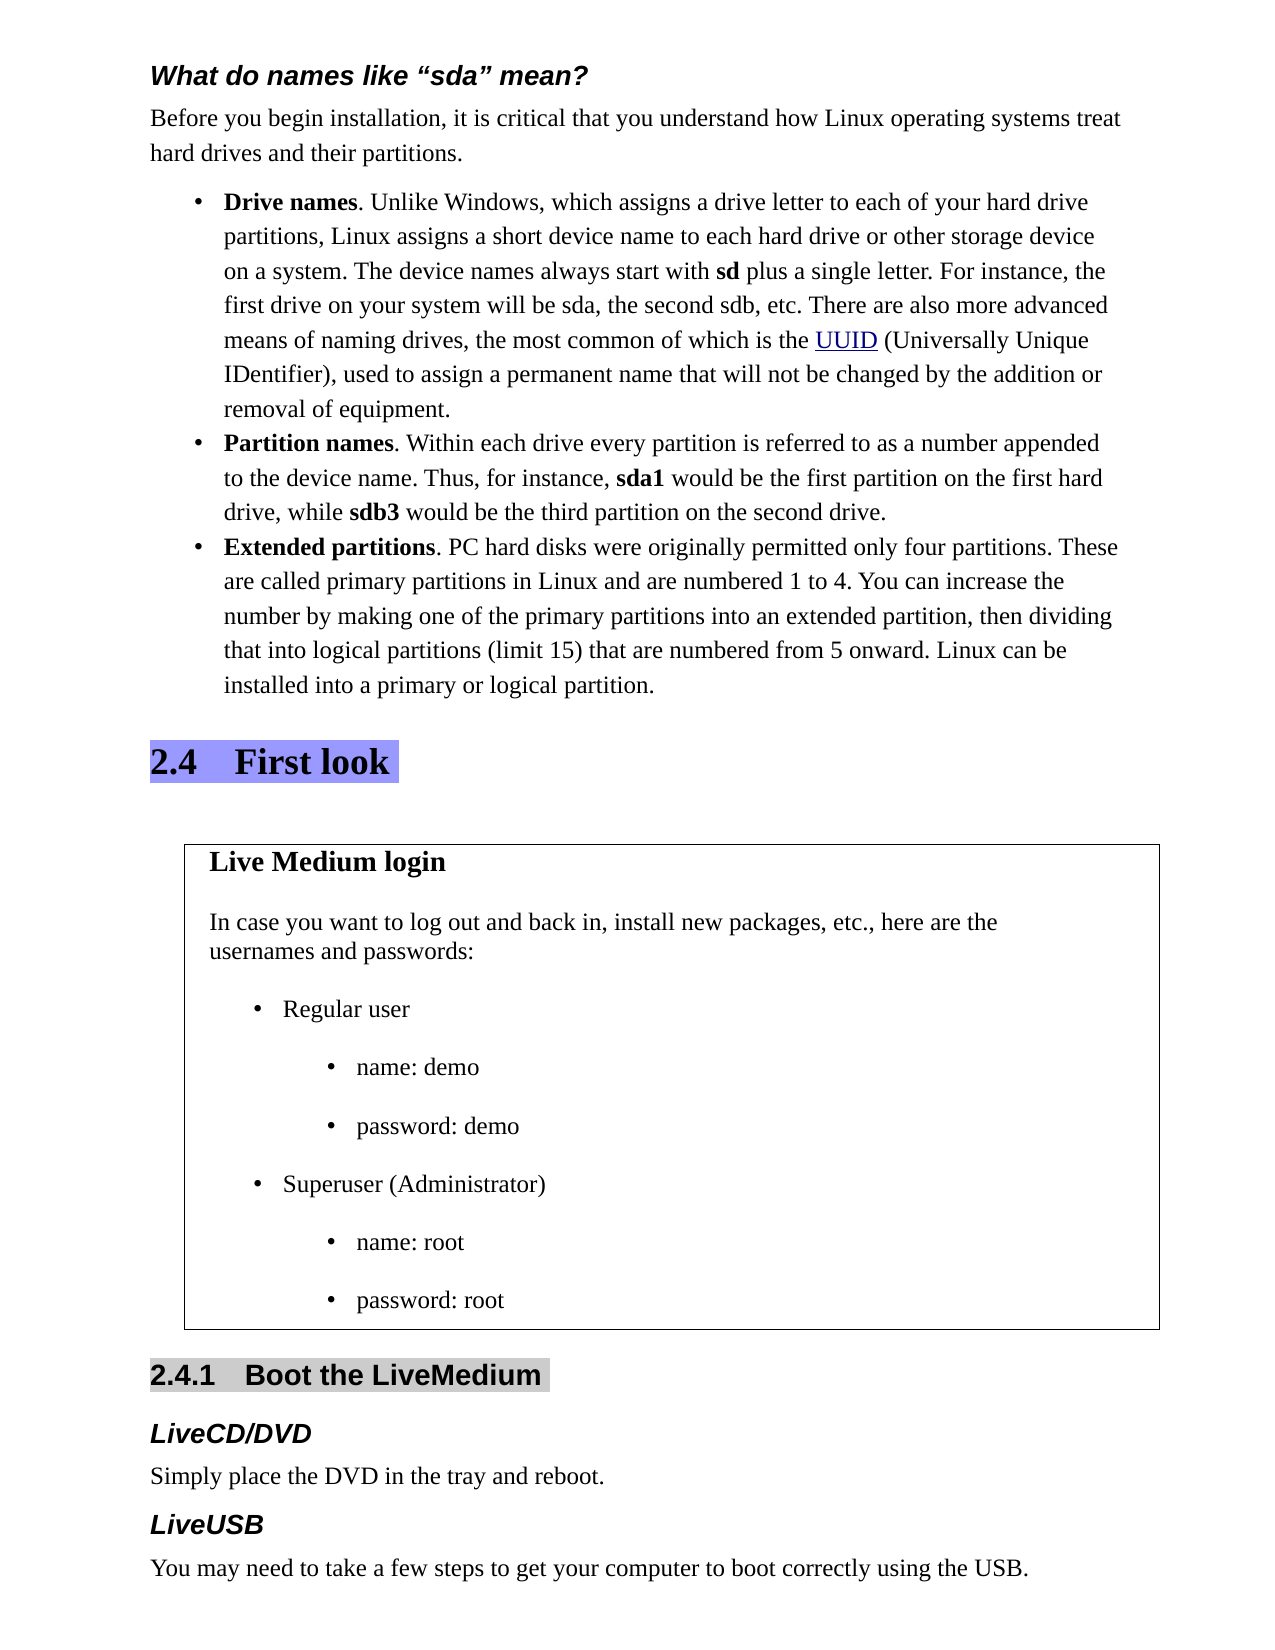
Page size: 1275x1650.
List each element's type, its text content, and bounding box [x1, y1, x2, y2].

text In case you want to log out and back in, install new packages, etc., here are the usernames and passwords: [209, 907, 1066, 965]
text Simply place the DVD in the tray and reboot. [150, 1461, 1125, 1490]
subtitle 2.4.1 Boot the LiveMedium [550, 1358, 1125, 1392]
subtitle LiveCD/DVD [150, 1417, 1125, 1449]
list Superuser (Administrator) [253, 1169, 1066, 1198]
text You may need to take a few steps to get your computer to boot correctly using the USB. [150, 1553, 1125, 1581]
list password: demo [327, 1111, 1066, 1139]
subtitle LiveUSB [150, 1508, 1125, 1540]
list name: root [327, 1227, 1066, 1256]
subtitle 2.4 First look [150, 739, 1125, 783]
list Extended partitions. PC hard disks were originally permitted only four partitions. These are called primary partitions in Linux and are numbered 1 to 4. You can increase the number by making one of the primary partitions into an extended partition, then dividing that into logical partitions (limit 15) that are numbered from 5 onward. Linux can be installed into a primary or logical partition. [194, 532, 1125, 698]
list password: root [327, 1285, 1066, 1314]
text Before you begin installation, it is critical that you understand how Linux operating systems treat hard drives and their partitions. [150, 103, 1125, 167]
list name: demo [327, 1052, 1066, 1081]
text Live Medium login [209, 845, 1066, 878]
list Regular user [253, 994, 1066, 1023]
subtitle What do names like “sda” mean? [150, 59, 1125, 91]
list Drive names. Unlike Windows, which assigns a drive letter to each of your hard drive partitions, Linux assigns a short device name to each hard drive or other storage device on a system. The device names always start with sd plus a single letter. For instance, the first drive on your system will be sda, the second sdb, etc. There are also more advanced means of naming drives, the most common of which is the UUID (Universally Unique IDentifier), used to assign a permanent name that will not be changed by the addition or removal of equipment. [194, 187, 1125, 423]
list Partition names. Within each drive every partition is referred to as a number appended to the device name. Thus, for instance, sda1 would be the first partition on the first hard drive, while sdb3 would be the third partition on the second drive. [194, 428, 1125, 526]
